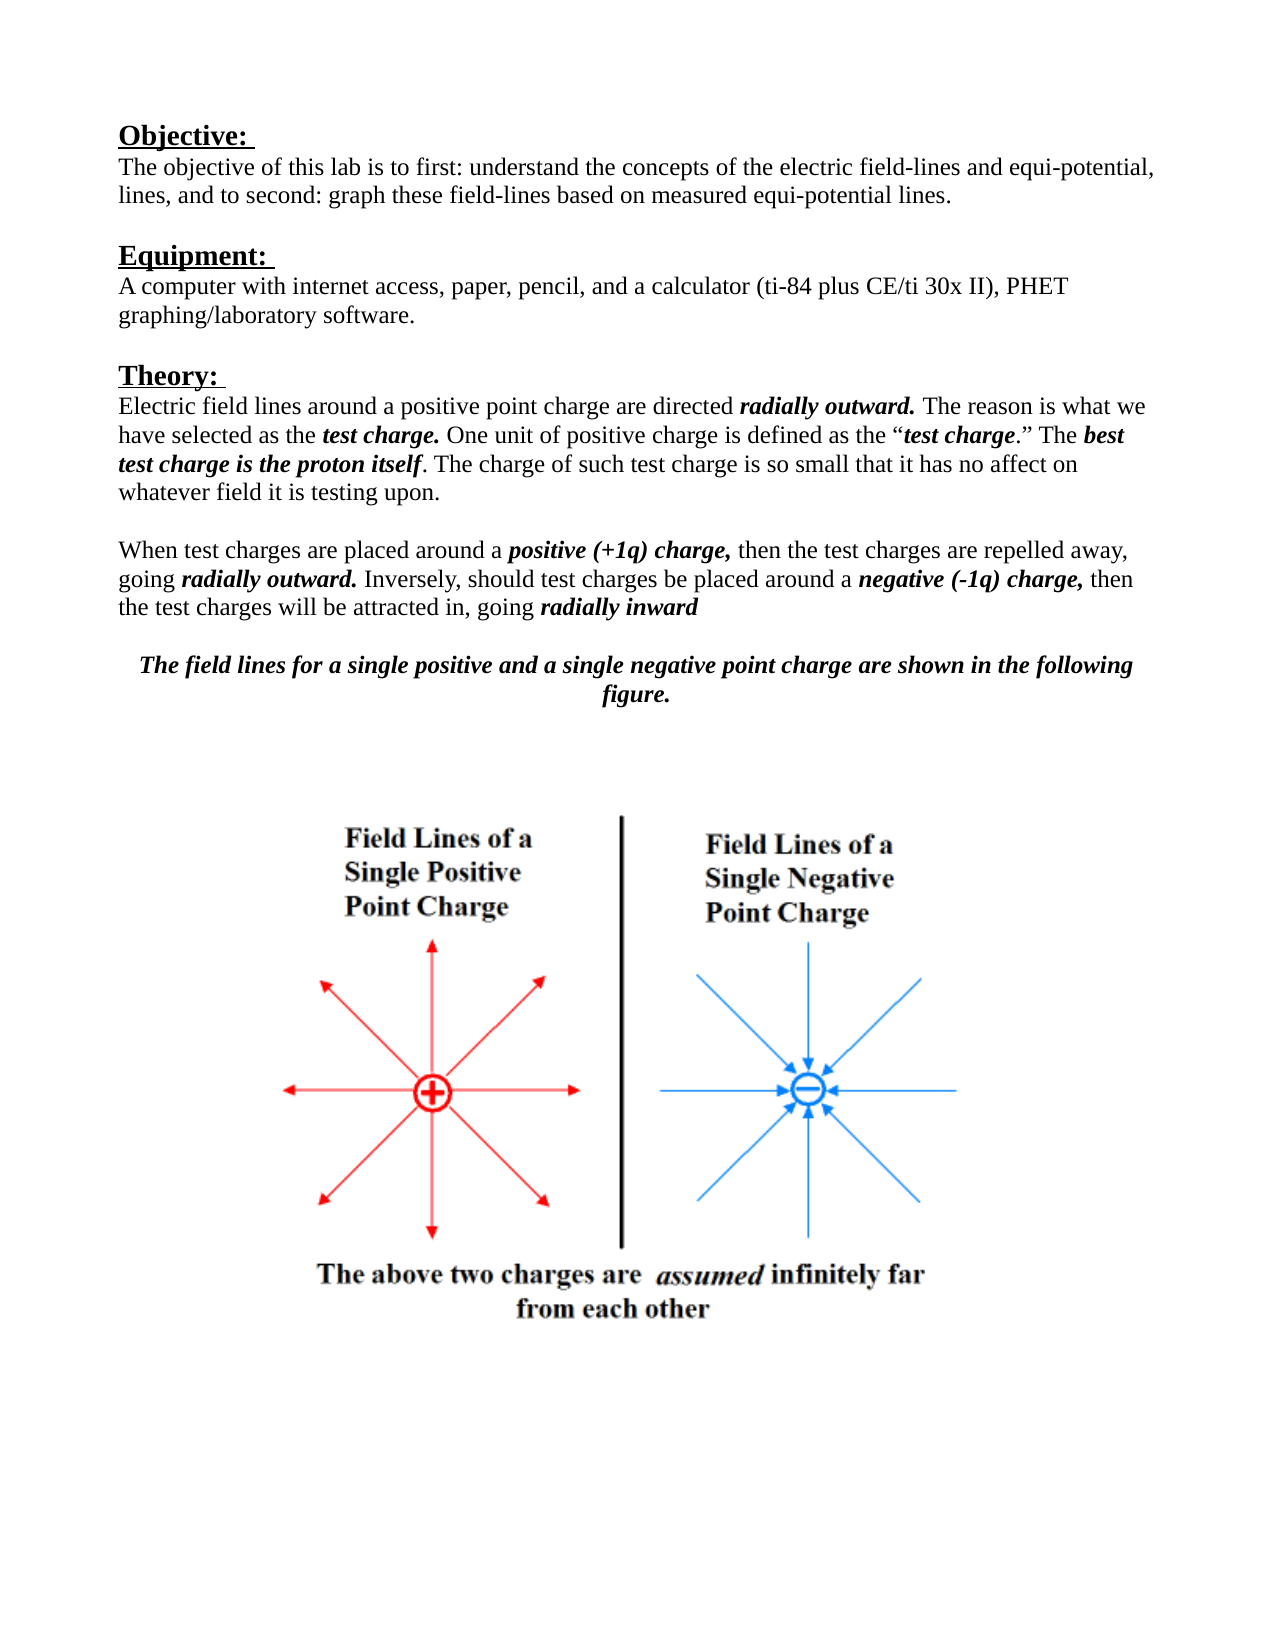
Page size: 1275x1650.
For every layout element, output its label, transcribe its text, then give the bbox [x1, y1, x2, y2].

text A computer with internet access, paper, pencil, and a calculator (ti-84 plus CE/ti 30x II), PHET graphing/laboratory software. [118, 271, 1157, 329]
text Equipment: [118, 238, 1157, 271]
text When test charges are placed around a positive (+1q) charge, then the test charges are repelled away, going radially outward. Inversely, should test charges be placed around a negative (-1q) charge, then the test charges will be attracted in, going radially inward [118, 535, 1157, 621]
text Electric field lines around a positive point charge are directed radially outward. The reason is what we have selected as the test charge. One unit of positive charge is defined as the “test charge.” The best test charge is the proton itself. The charge of such test charge is so small that it has no affect on whatever field it is testing upon. [118, 391, 1157, 506]
picture [282, 815, 958, 1325]
text The objective of this lab is to first: understand the concepts of the electric field-lines and equi-potential, lines, and to second: graph these field-lines based on measured equi-potential lines. [118, 152, 1157, 209]
text Theory: [118, 358, 1157, 391]
text The field lines for a single positive and a single negative point charge are shown in the following figure. [118, 650, 1157, 707]
text Objective: [118, 118, 1157, 152]
